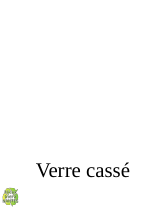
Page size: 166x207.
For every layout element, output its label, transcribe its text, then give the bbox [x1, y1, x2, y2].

table_header [57, 6, 108, 46]
picture [2, 187, 19, 207]
table_header [6, 6, 57, 46]
table_cell [6, 46, 159, 152]
table_header [108, 6, 159, 46]
table_cell Verre cassé [6, 153, 159, 188]
